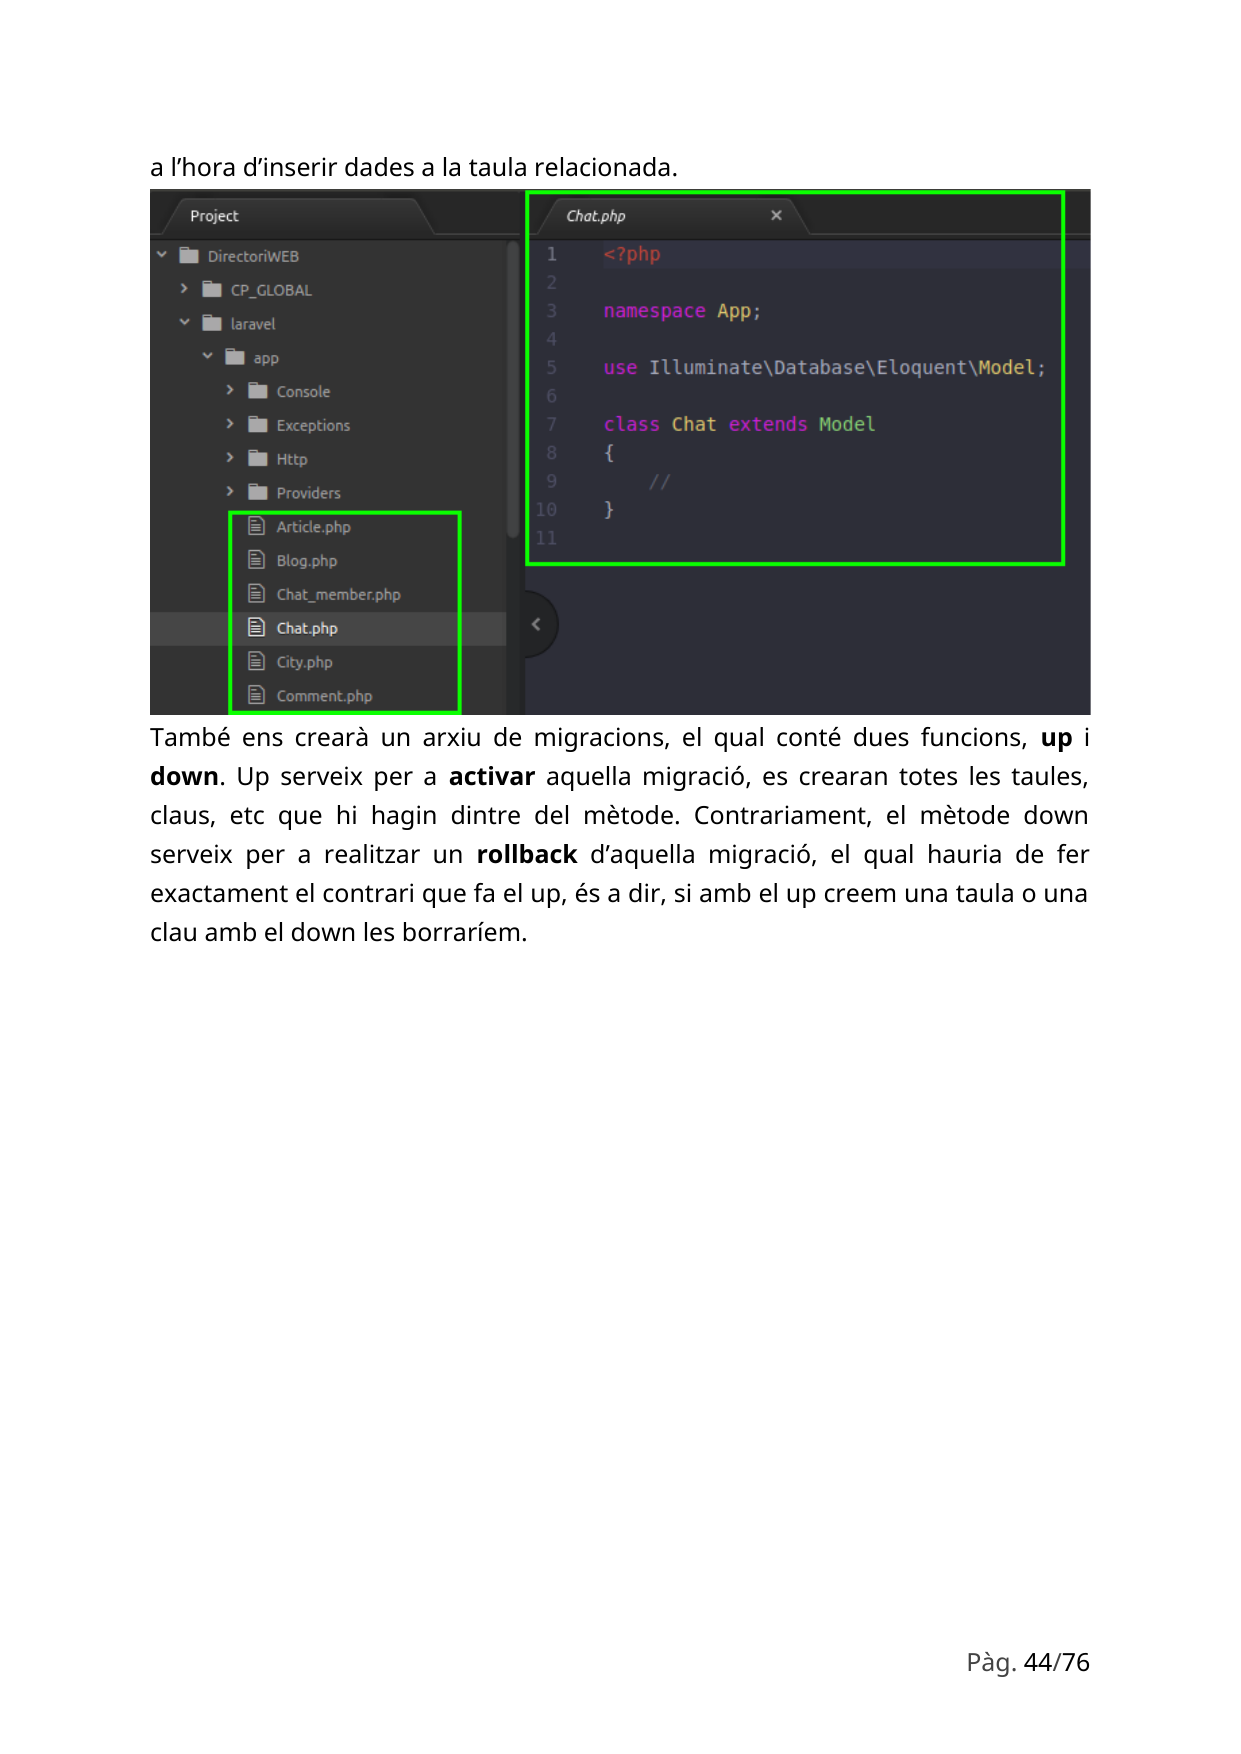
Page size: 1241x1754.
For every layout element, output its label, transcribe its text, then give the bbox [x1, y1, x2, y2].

text També ens crearà un arxiu de migracions, el qual conté dues funcions, up i down. Up serveix per a activar aquella migració, es crearan totes les taules, claus, etc que hi hagin dintre del mètode. Contrariament, el mètode down serveix per a realitzar un rollback d’aquella migració, el qual hauria de fer exactament el contrari que fa el up, és a dir, si amb el up creem una taula o una clau amb el down les borraríem. [150, 719, 1090, 949]
text a l’hora d’inserir dades a la taula relacionada. [150, 150, 1090, 184]
picture [150, 189, 1091, 715]
